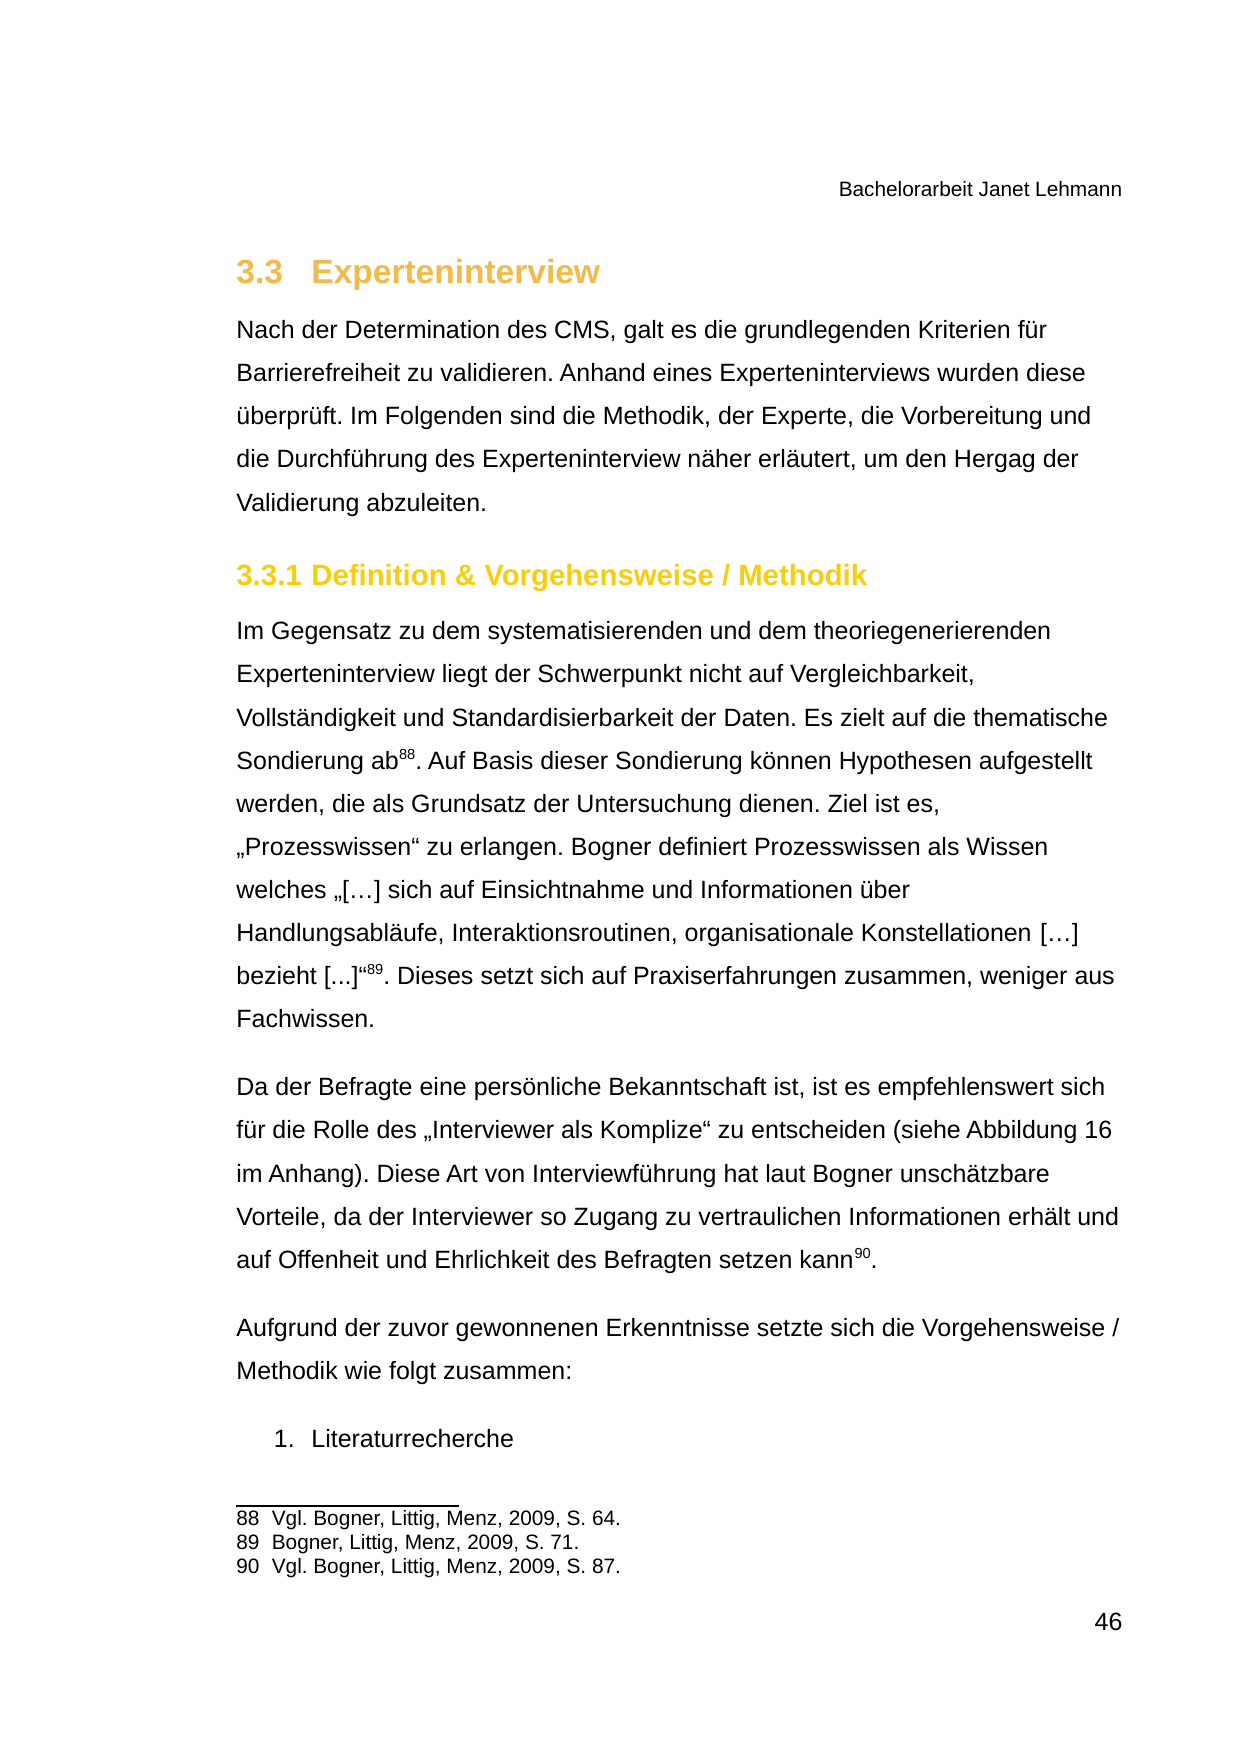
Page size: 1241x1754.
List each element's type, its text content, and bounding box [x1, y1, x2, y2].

subtitle Experteninterview [236, 251, 1122, 290]
list Literaturrecherche [274, 1424, 1122, 1452]
subtitle Definition & Vorgehensweise / Methodik [236, 558, 1122, 591]
text Vgl. Bogner, Littig, Menz, 2009, S. 64. [236, 1506, 1122, 1530]
text Aufgrund der zuvor gewonnenen Erkenntnisse setzte sich die Vorgehensweise / Methodik wie folgt zusammen: [236, 1313, 1122, 1384]
text Nach der Determination des CMS, galt es die grundlegenden Kriterien für Barrierefreiheit zu validieren. Anhand eines Experteninterviews wurden diese überprüft. Im Folgenden sind die Methodik, der Experte, die Vorbereitung und die Durchführung des Experteninterview näher erläutert, um den Hergag der Validierung abzuleiten. [236, 315, 1122, 516]
text Im Gegensatz zu dem systematisierenden und dem theoriegenerierenden Experteninterview liegt der Schwerpunkt nicht auf Vergleichbarkeit, Vollständigkeit und Standardisierbarkeit der Daten. Es zielt auf die thematische Sondierung ab. Auf Basis dieser Sondierung können Hypothesen aufgestellt werden, die als Grundsatz der Untersuchung dienen. Ziel ist es, „Prozesswissen“ zu erlangen. Bogner definiert Prozesswissen als Wissen welches „[…] sich auf Einsichtnahme und Informationen über Handlungsabläufe, Interaktionsroutinen, organisationale Konstellationen […] bezieht [...]“. Dieses setzt sich auf Praxiserfahrungen zusammen, weniger aus Fachwissen. [236, 616, 1122, 1033]
text Da der Befragte eine persönliche Bekanntschaft ist, ist es empfehlenswert sich für die Rolle des „Interviewer als Komplize“ zu entscheiden (siehe Abbildung 16 im Anhang). Diese Art von Interviewführung hat laut Bogner unschätzbare Vorteile, da der Interviewer so Zugang zu vertraulichen Informationen erhält und auf Offenheit und Ehrlichkeit des Befragten setzen kann. [236, 1072, 1122, 1273]
text Bogner, Littig, Menz, 2009, S. 71. [236, 1530, 1122, 1554]
text Vgl. Bogner, Littig, Menz, 2009, S. 87. [236, 1554, 1122, 1578]
